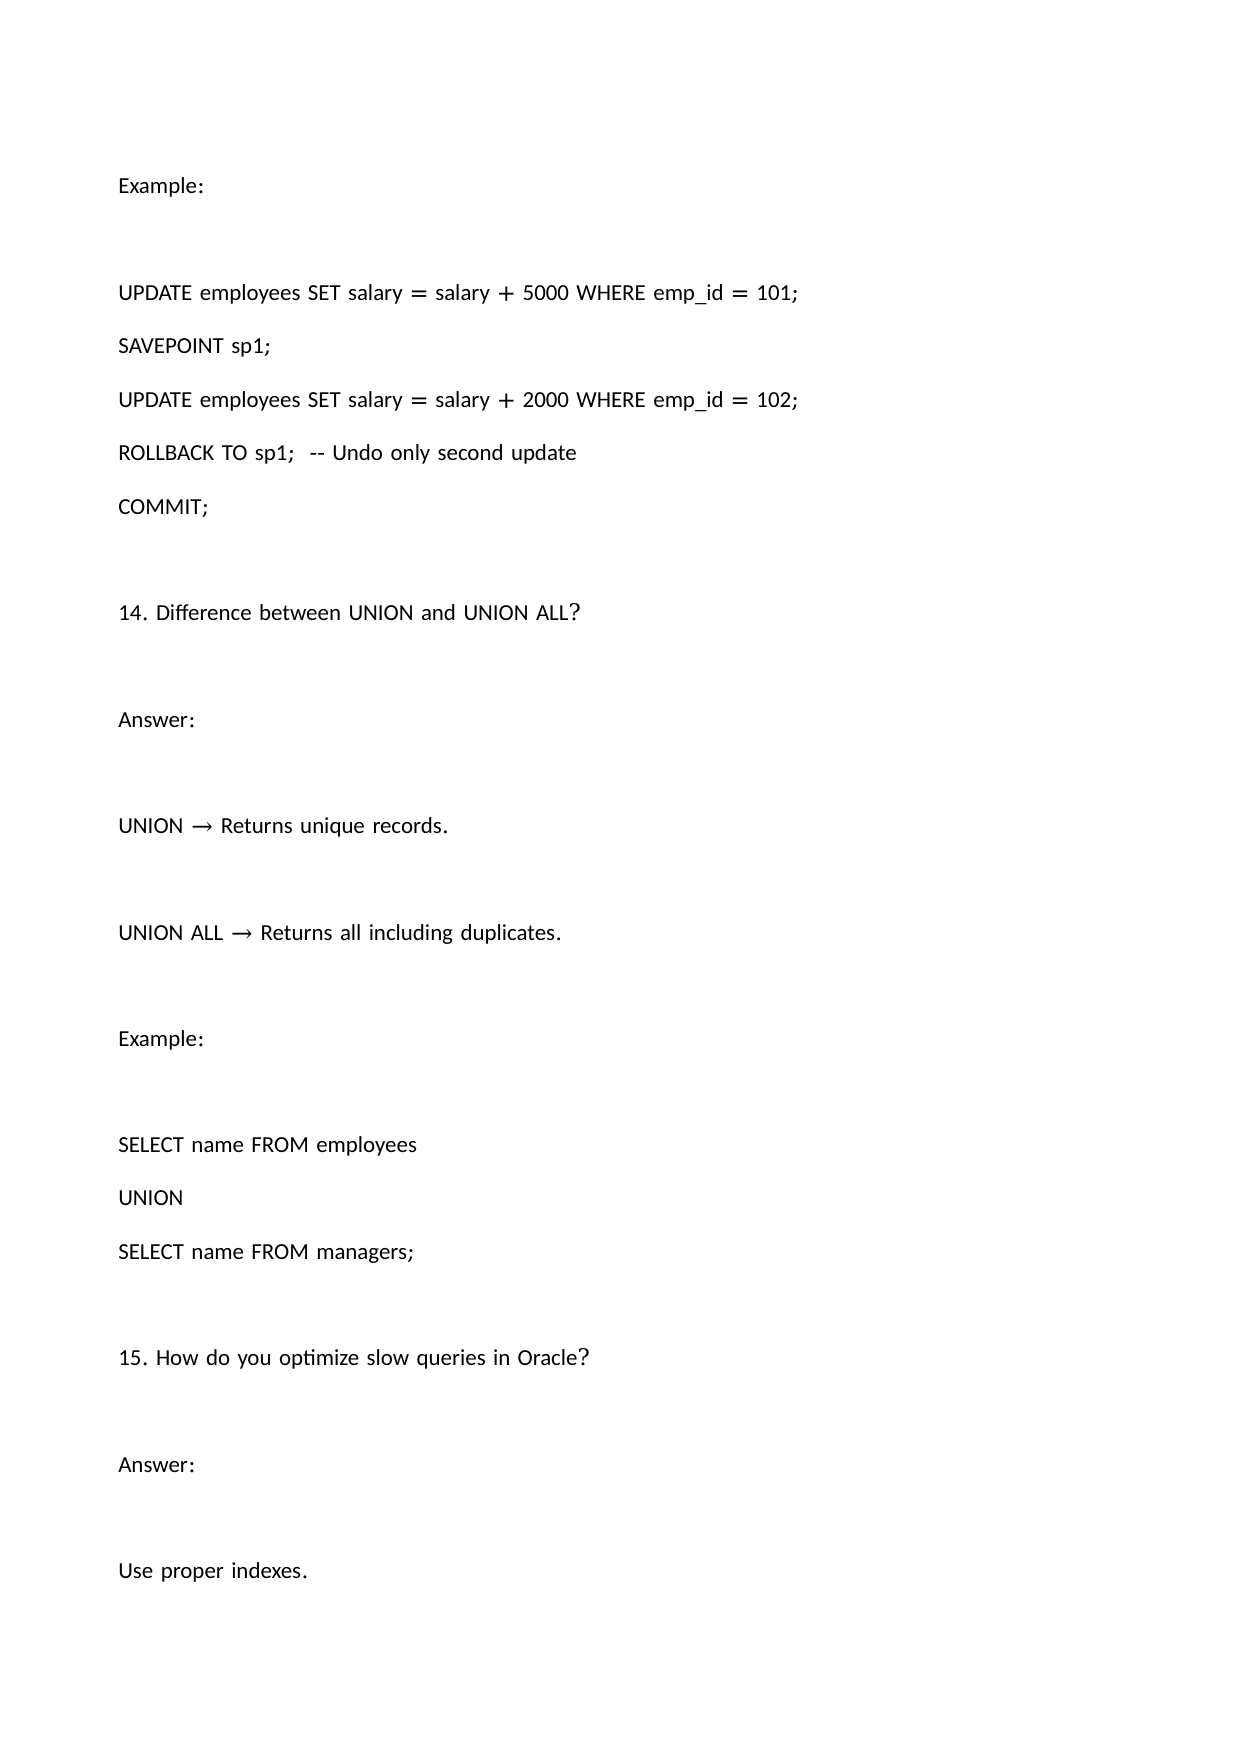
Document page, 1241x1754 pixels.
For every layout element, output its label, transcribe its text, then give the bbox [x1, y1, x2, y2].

text Example: [118, 1024, 1122, 1052]
text Answer: [118, 1449, 1122, 1478]
text UNION → Returns unique records. [118, 811, 1122, 839]
text Example: [118, 171, 1122, 199]
text UPDATE employees SET salary = salary + 5000 WHERE emp_id = 101; [118, 278, 1122, 306]
text Answer: [118, 704, 1122, 733]
text SAVEPOINT sp1; [118, 331, 1122, 359]
text COMMIT; [118, 491, 1122, 520]
text Use proper indexes. [118, 1556, 1122, 1584]
text ROLLBACK TO sp1; -- Undo only second update [118, 438, 1122, 466]
text 15. How do you optimize slow queries in Oracle? [118, 1343, 1122, 1371]
text UNION [118, 1183, 1122, 1212]
text UPDATE employees SET salary = salary + 2000 WHERE emp_id = 102; [118, 384, 1122, 413]
text UNION ALL → Returns all including duplicates. [118, 917, 1122, 946]
text SELECT name FROM managers; [118, 1237, 1122, 1265]
text 14. Difference between UNION and UNION ALL? [118, 598, 1122, 626]
text SELECT name FROM employees [118, 1130, 1122, 1158]
